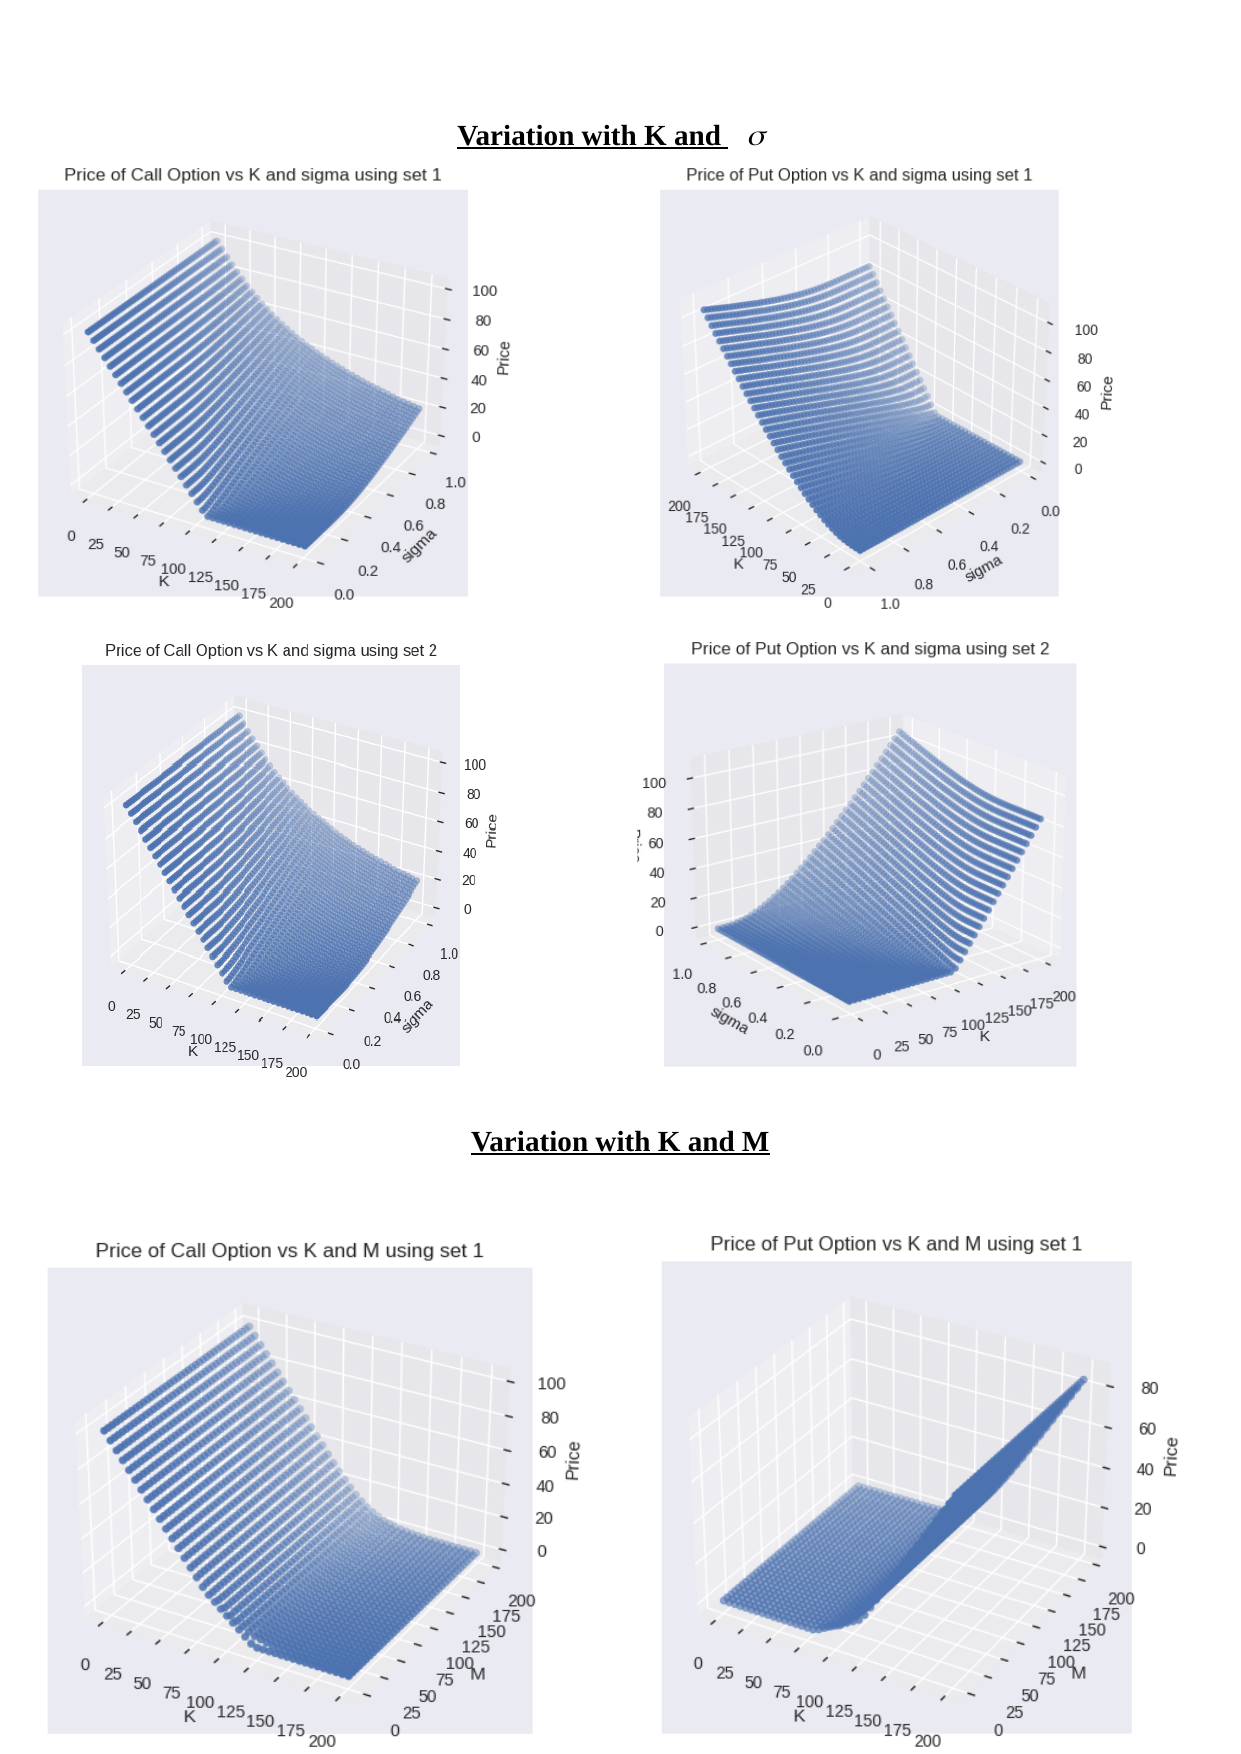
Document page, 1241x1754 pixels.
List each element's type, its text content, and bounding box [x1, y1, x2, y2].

picture [10, 162, 532, 614]
text Variation with K and [118, 118, 1122, 152]
picture [634, 162, 1118, 614]
picture [631, 1229, 1202, 1754]
picture [57, 638, 516, 1084]
picture [16, 1237, 605, 1754]
picture [637, 637, 1138, 1084]
text Variation with K and M [118, 1124, 1122, 1158]
